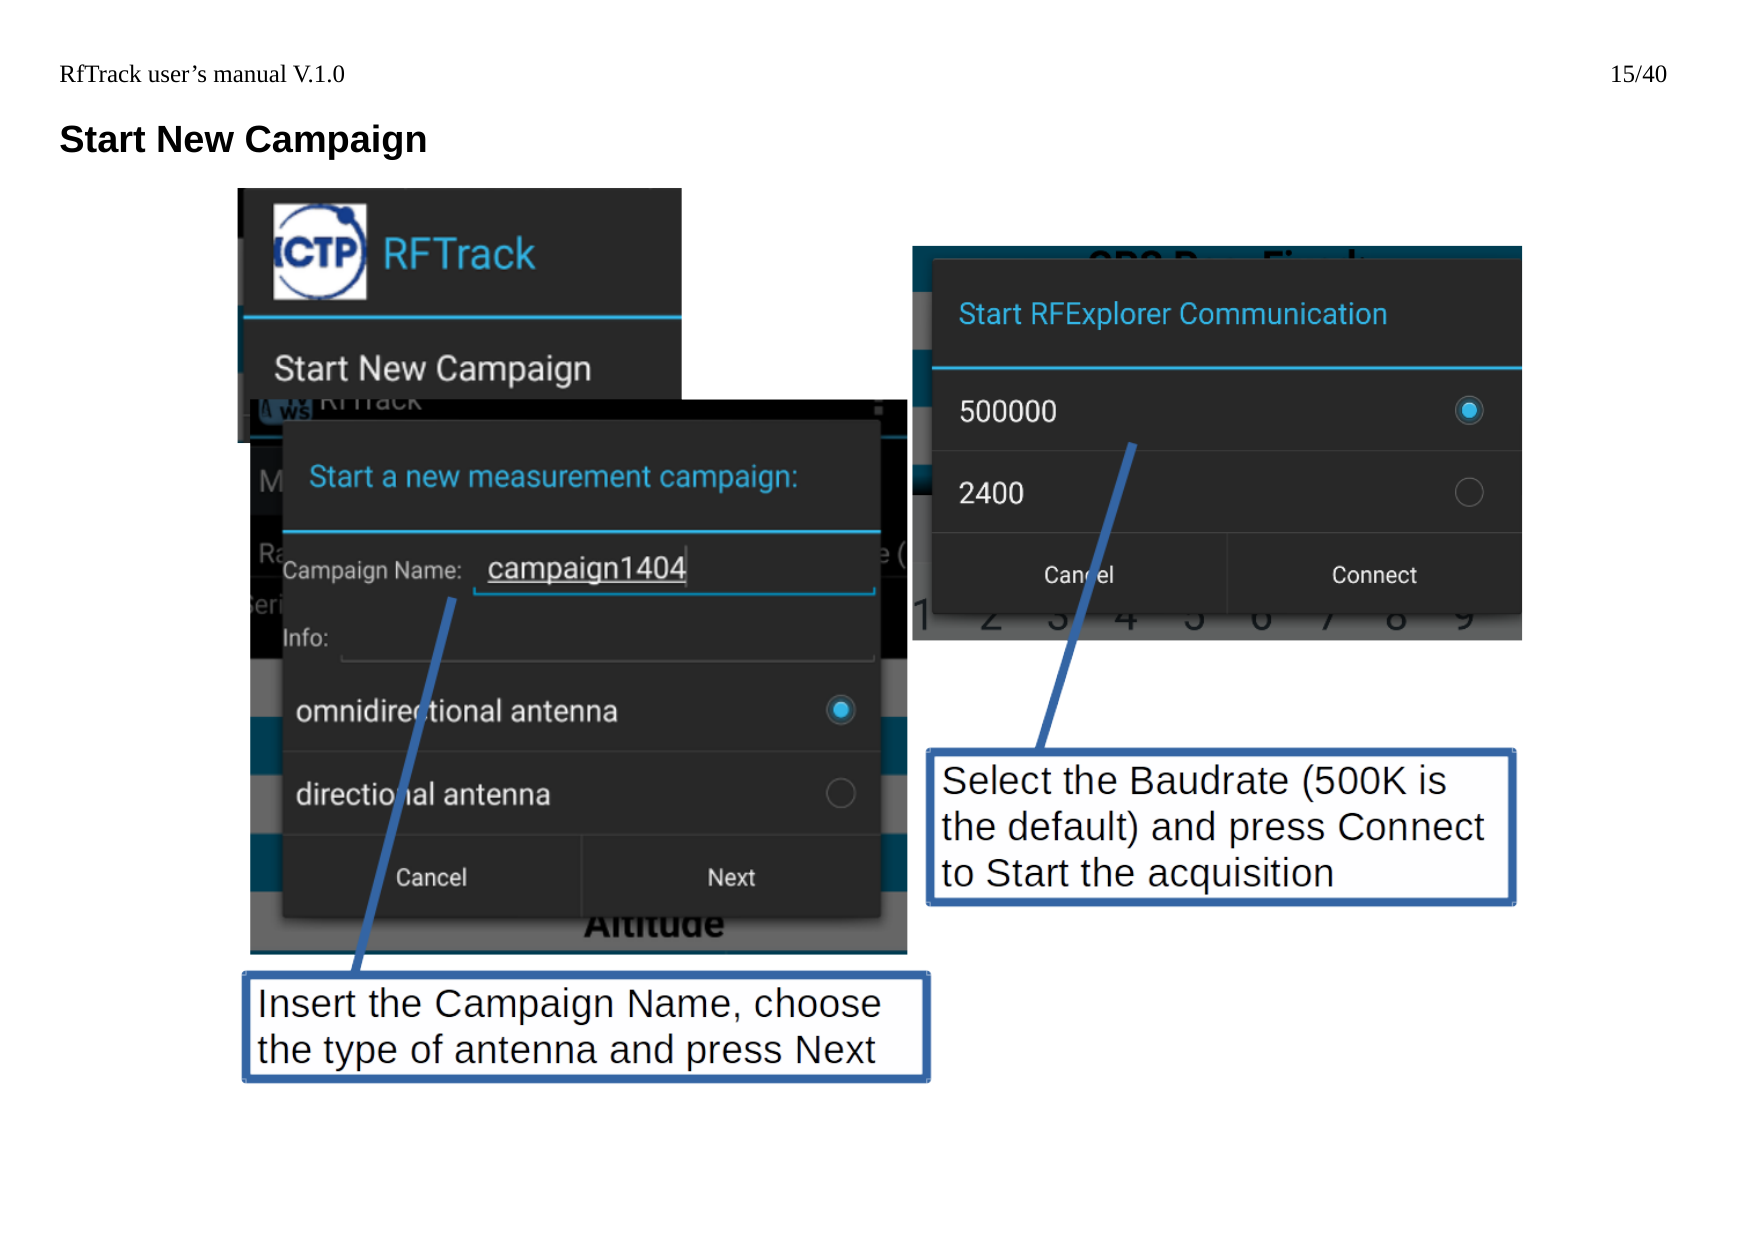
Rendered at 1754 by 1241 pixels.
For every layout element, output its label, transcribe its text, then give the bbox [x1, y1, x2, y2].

subtitle Start New Campaign [59, 117, 1695, 161]
picture [227, 173, 1527, 1090]
